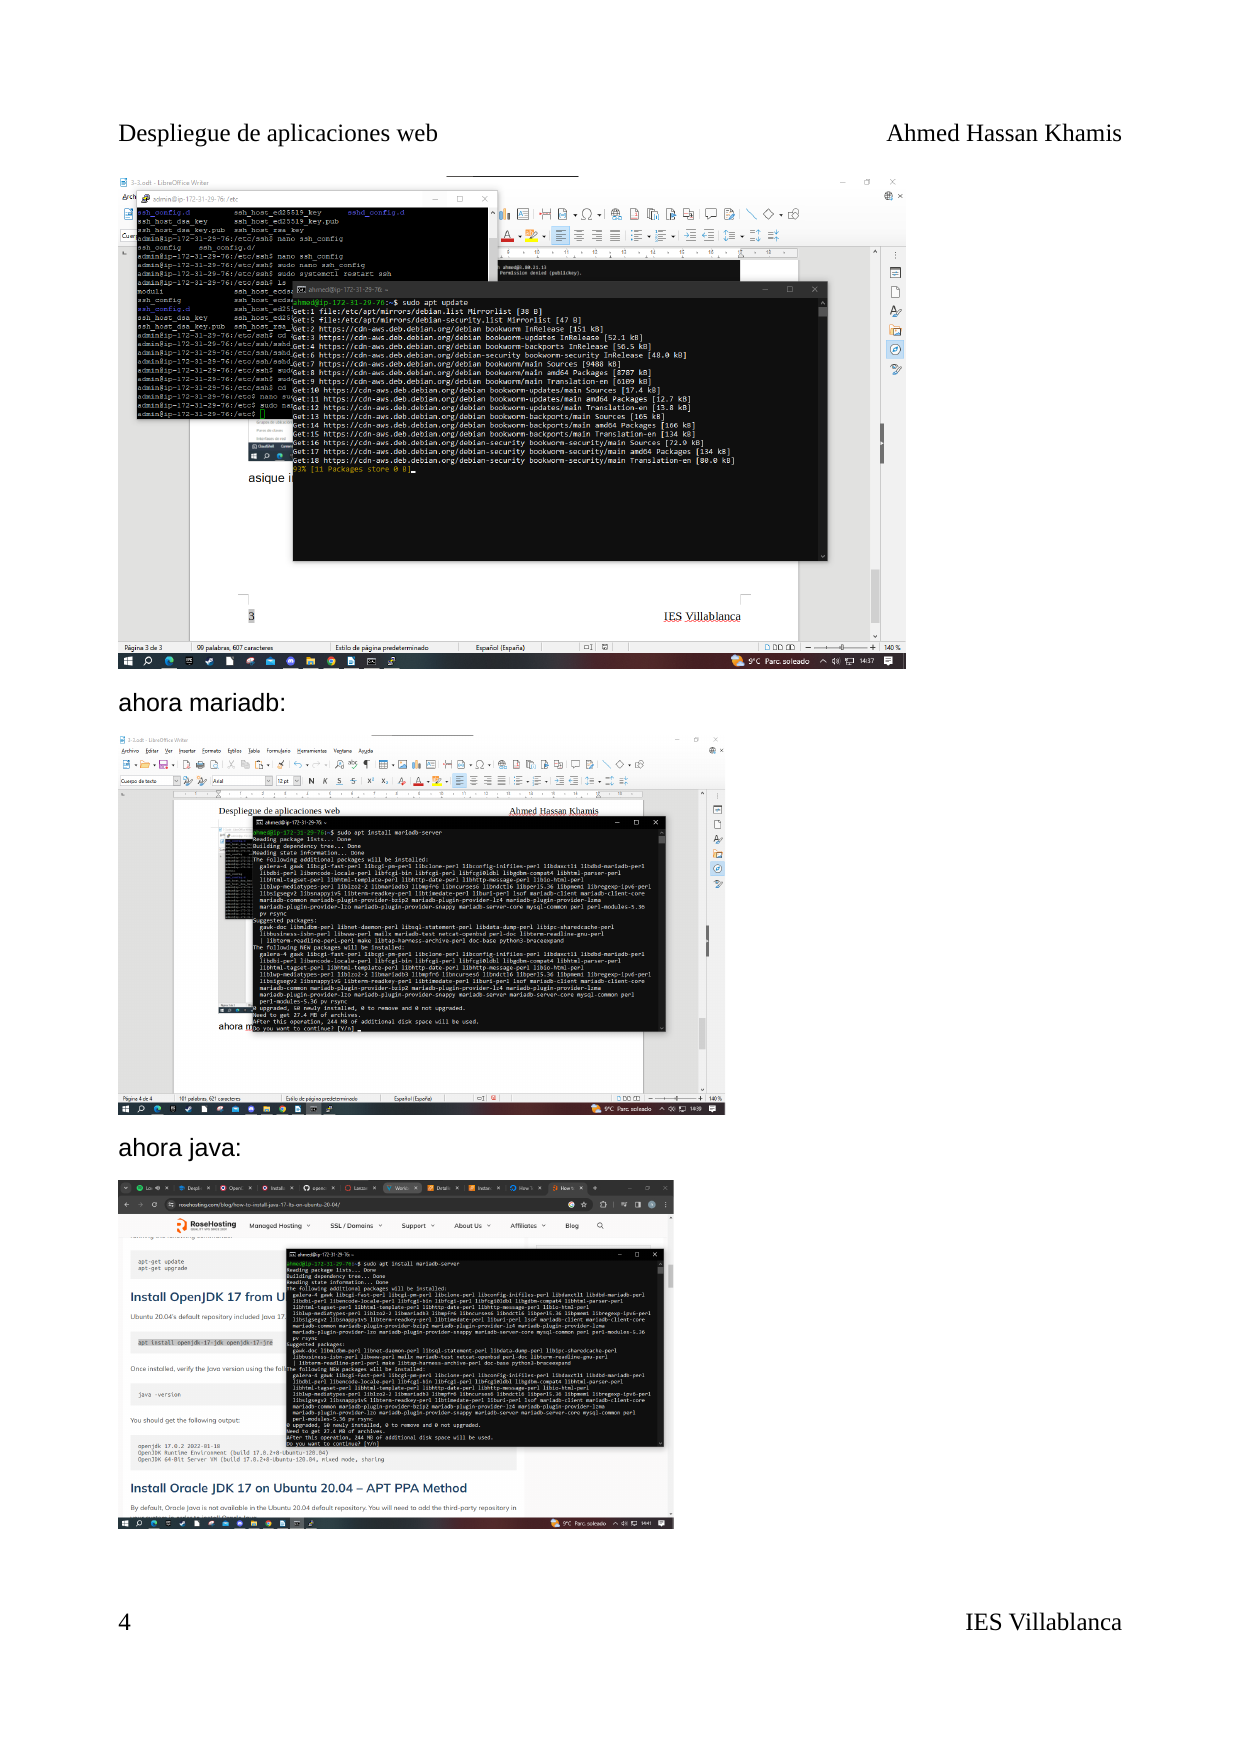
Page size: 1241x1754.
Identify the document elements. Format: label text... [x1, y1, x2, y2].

picture [118, 735, 725, 1115]
text ahora mariadb: [118, 687, 1122, 716]
text ahora java: [118, 1133, 1122, 1162]
picture [118, 1180, 674, 1529]
picture [118, 176, 906, 669]
